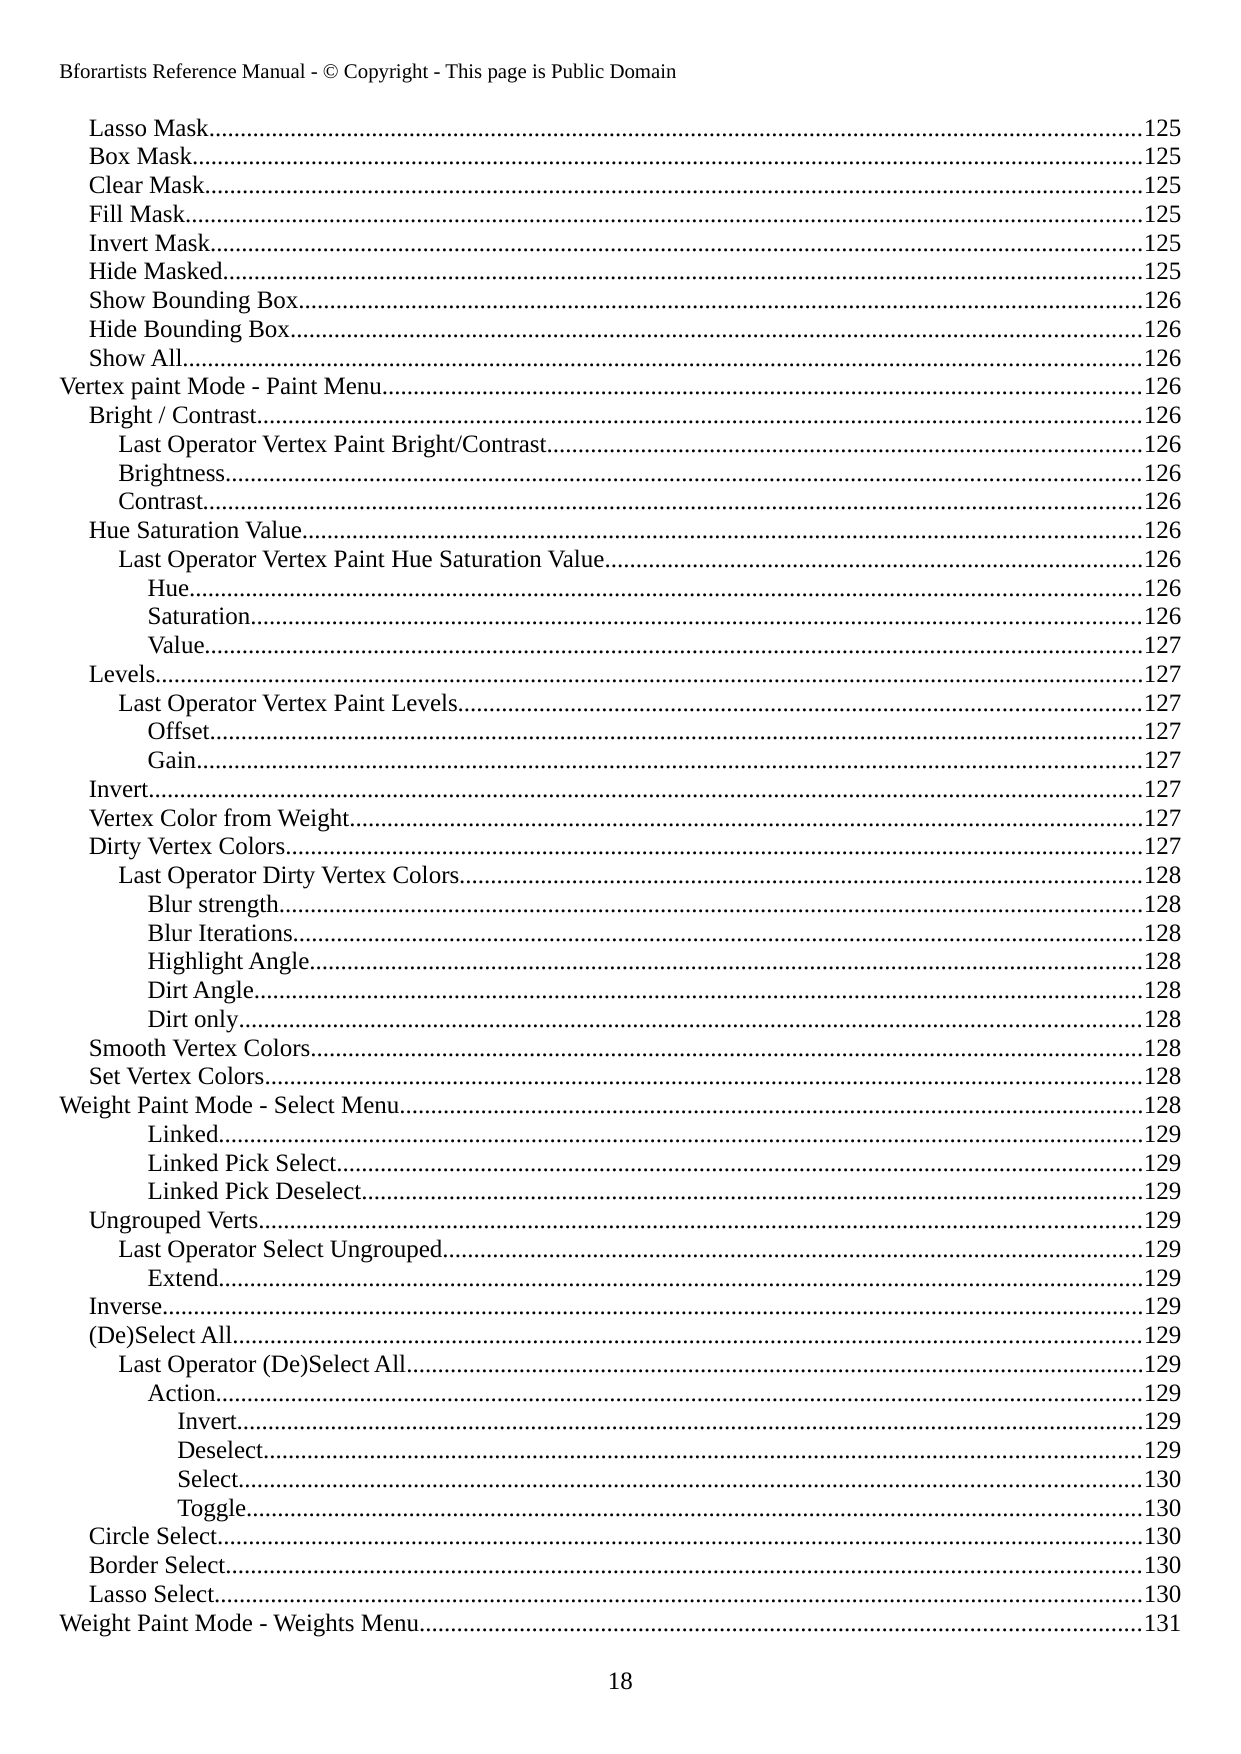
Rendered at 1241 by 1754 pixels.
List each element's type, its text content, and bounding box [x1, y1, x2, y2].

text Last Operator Vertex Paint Levels 127 [118, 688, 1181, 716]
text Last Operator Vertex Paint Hue Saturation Value 126 [118, 544, 1181, 573]
text Hue Saturation Value 126 [88, 515, 1181, 544]
text Blur strength 128 [147, 889, 1181, 918]
text Bright / Contrast 126 [88, 400, 1181, 429]
text Blur Iterations 128 [147, 918, 1181, 946]
text Show Bounding Box 126 [88, 285, 1181, 314]
text Value 127 [147, 630, 1181, 659]
text Inverse 129 [88, 1291, 1181, 1320]
text Show All 126 [88, 343, 1181, 371]
text Levels 127 [88, 659, 1181, 688]
text Gain 127 [147, 745, 1181, 774]
text Offset 127 [147, 716, 1181, 745]
text Invert Mask 125 [88, 228, 1181, 256]
text Last Operator Dirty Vertex Colors 128 [118, 860, 1181, 889]
text Linked 129 [147, 1119, 1181, 1148]
text Saturation 126 [147, 601, 1181, 630]
text Dirty Vertex Colors 127 [88, 831, 1181, 860]
text Weight Paint Mode - Select Menu 128 [59, 1090, 1181, 1119]
text Last Operator Vertex Paint Bright/Contrast 126 [118, 429, 1181, 458]
text Brightness 126 [118, 458, 1181, 486]
text Last Operator Select Ungrouped 129 [118, 1234, 1181, 1263]
text Set Vertex Colors 128 [88, 1061, 1181, 1090]
text Hide Masked 125 [88, 256, 1181, 285]
text Last Operator (De)Select All 129 [118, 1349, 1181, 1378]
text Invert 129 [177, 1406, 1181, 1435]
text Dirt Angle 128 [147, 975, 1181, 1004]
text Linked Pick Deselect 129 [147, 1176, 1181, 1205]
text Linked Pick Select 129 [147, 1148, 1181, 1176]
text Select 130 [177, 1464, 1181, 1493]
text (De)Select All 129 [88, 1320, 1181, 1349]
text Clear Mask 125 [88, 170, 1181, 199]
text Ungrouped Verts 129 [88, 1205, 1181, 1234]
text Hide Bounding Box 126 [88, 314, 1181, 343]
text Extend 129 [147, 1263, 1181, 1291]
text Border Select 130 [88, 1550, 1181, 1579]
text Highlight Angle 128 [147, 946, 1181, 975]
text Contrast 126 [118, 486, 1181, 515]
text Lasso Select 130 [88, 1579, 1181, 1608]
text Lasso Mask 125 [88, 113, 1181, 141]
text Fill Mask 125 [88, 199, 1181, 228]
text Weight Paint Mode - Weights Menu 131 [59, 1608, 1181, 1636]
text Vertex paint Mode - Paint Menu 126 [59, 371, 1181, 400]
text Action 129 [147, 1378, 1181, 1406]
text Box Mask 125 [88, 141, 1181, 170]
text Circle Select 130 [88, 1521, 1181, 1550]
text Vertex Color from Weight 127 [88, 803, 1181, 831]
text Deselect 129 [177, 1435, 1181, 1464]
text Hue 126 [147, 573, 1181, 601]
text Smooth Vertex Colors 128 [88, 1033, 1181, 1061]
text Toggle 130 [177, 1493, 1181, 1521]
text Dirt only 128 [147, 1004, 1181, 1033]
text Invert 127 [88, 774, 1181, 803]
